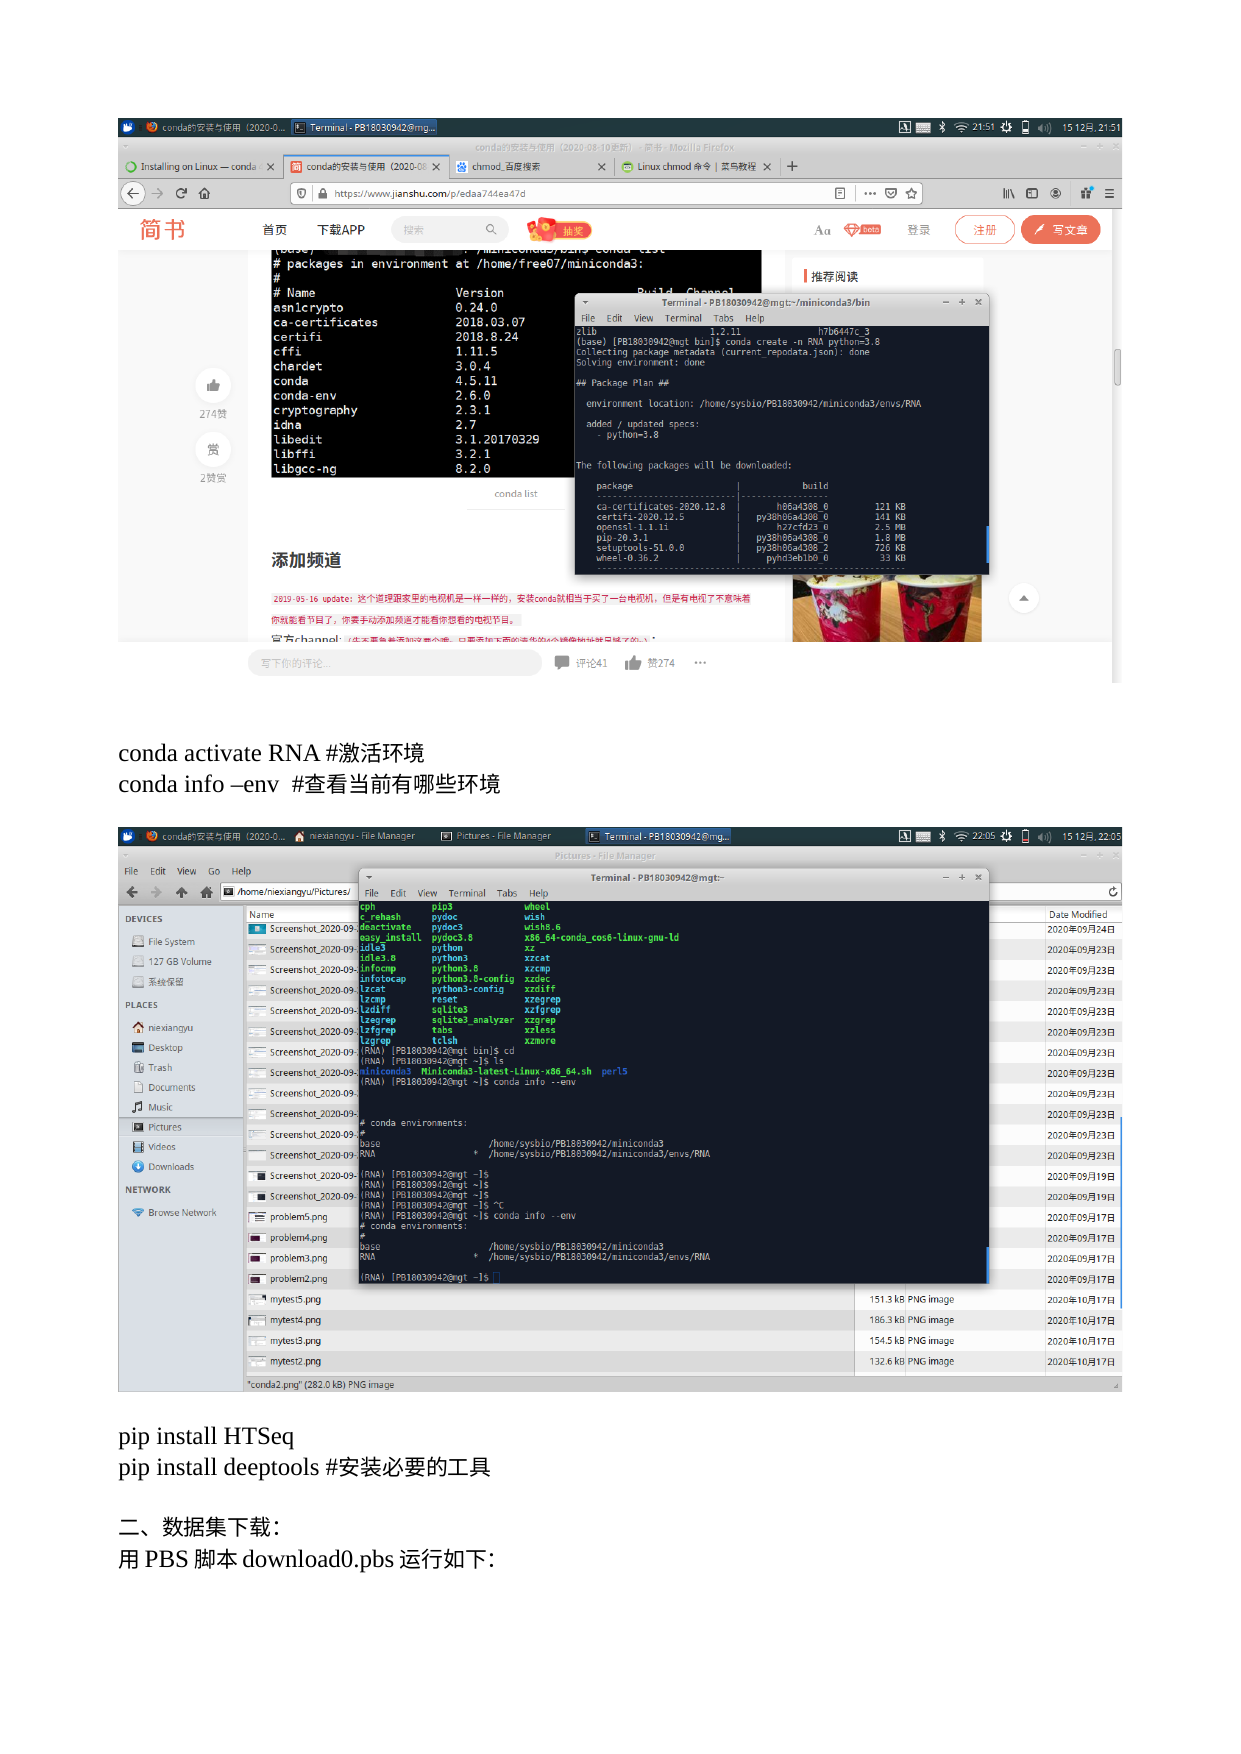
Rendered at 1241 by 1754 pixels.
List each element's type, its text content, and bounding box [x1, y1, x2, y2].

picture [118, 118, 1123, 683]
text pip install deeptools #安装必要的工具 [118, 1449, 1122, 1481]
text 二、数据集下载： [118, 1510, 1122, 1542]
text conda activate RNA #激活环境 [118, 736, 1122, 767]
text pip install HTSeq [118, 1421, 1122, 1449]
text conda info –env #查看当前有哪些环境 [118, 767, 1122, 799]
picture [118, 827, 1123, 1392]
text 用PBS脚本download0.pbs运行如下： [118, 1542, 1122, 1573]
